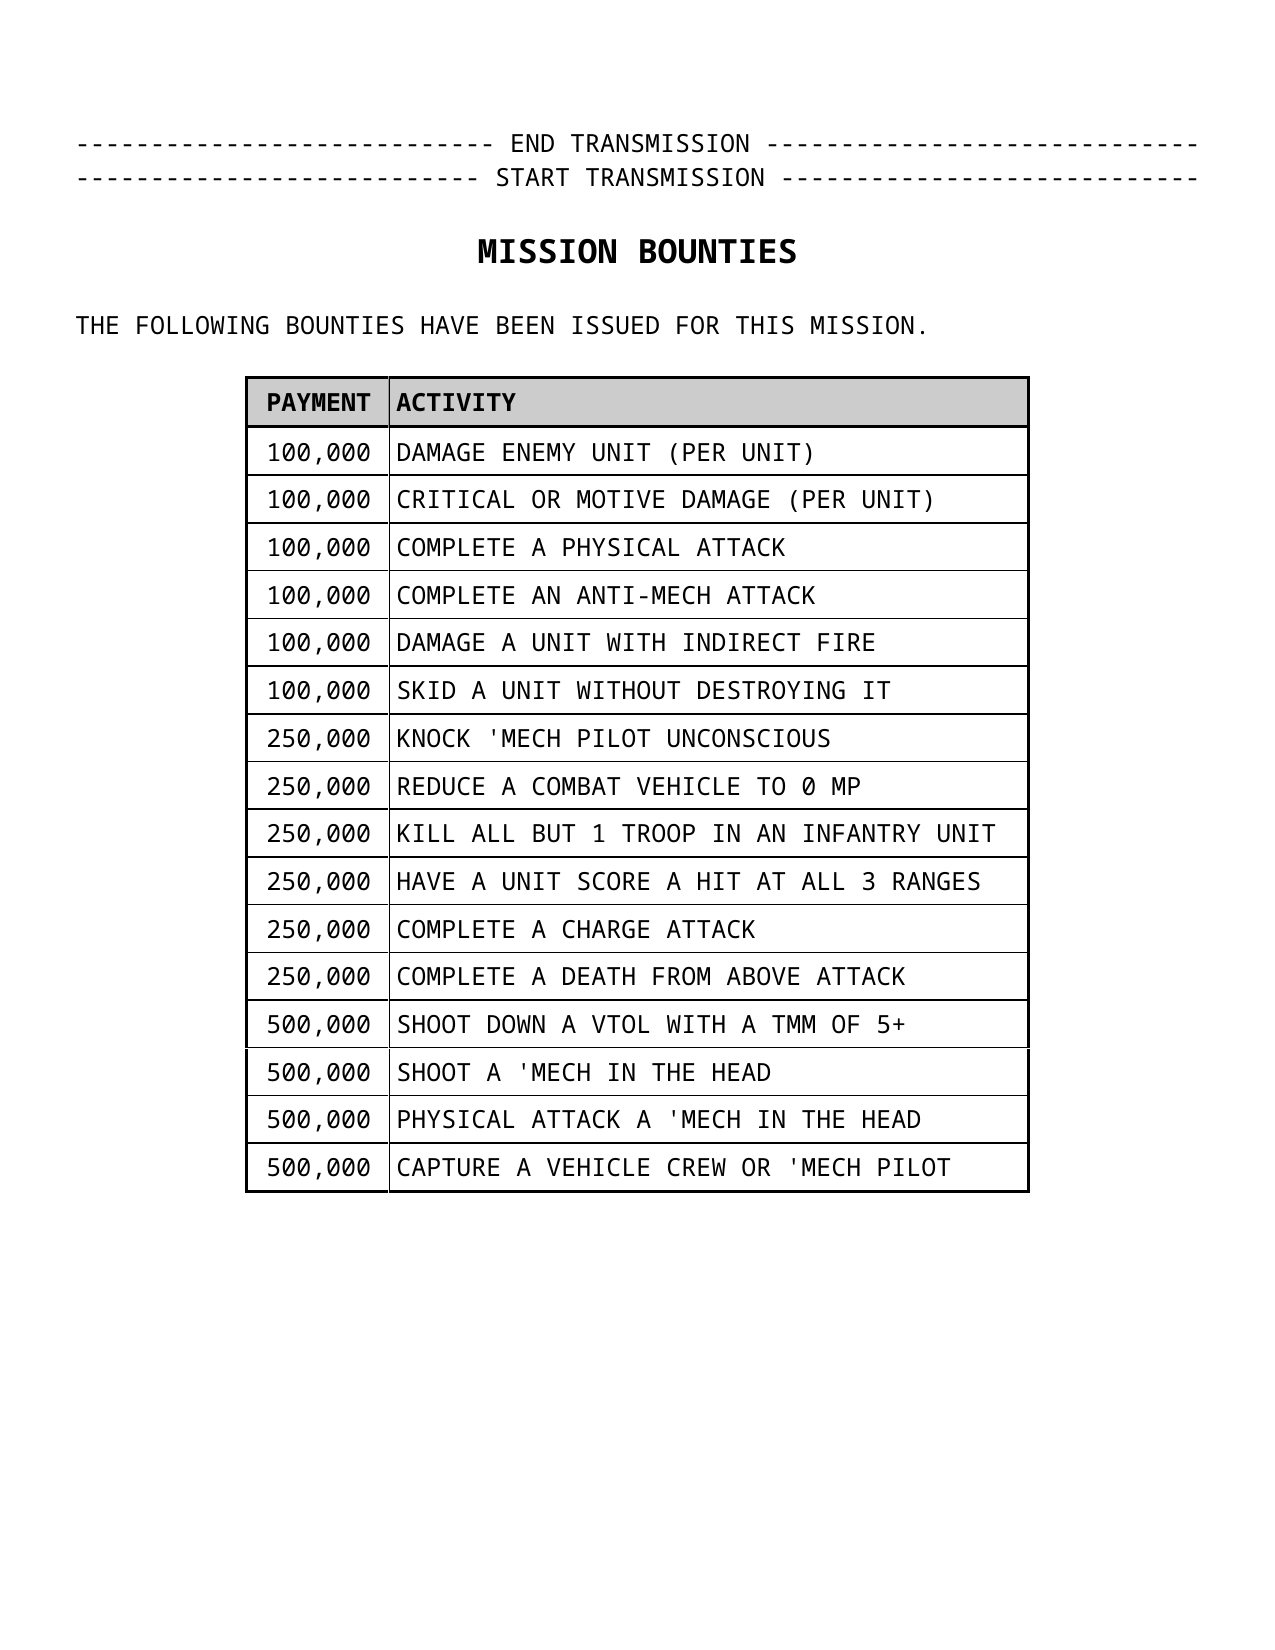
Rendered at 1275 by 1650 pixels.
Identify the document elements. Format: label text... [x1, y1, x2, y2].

table_cell 100,000 [248, 667, 388, 713]
table_cell 500,000 [248, 1001, 388, 1047]
table_cell 250,000 [248, 905, 388, 952]
table_cell COMPLETE A CHARGE ATTACK [390, 905, 1027, 952]
subtitle MISSION BOUNTIES [75, 228, 1200, 274]
table_cell PHYSICAL ATTACK A 'MECH IN THE HEAD [390, 1096, 1027, 1142]
table_cell 250,000 [248, 762, 388, 808]
text ---------------------------- END TRANSMISSION ----------------------------- [75, 126, 1200, 160]
table_cell CAPTURE A VEHICLE CREW OR 'MECH PILOT [390, 1144, 1027, 1190]
table_cell COMPLETE A DEATH FROM ABOVE ATTACK [390, 953, 1027, 999]
table_cell 500,000 [248, 1049, 388, 1095]
table_cell 100,000 [248, 619, 388, 665]
table_cell KNOCK 'MECH PILOT UNCONSCIOUS [390, 715, 1027, 761]
text THE FOLLOWING BOUNTIES HAVE BEEN ISSUED FOR THIS MISSION. [75, 308, 1200, 342]
table_cell HAVE A UNIT SCORE A HIT AT ALL 3 RANGES [390, 858, 1027, 904]
table_header PAYMENT [248, 379, 388, 425]
table_cell 500,000 [248, 1096, 388, 1142]
text --------------------------- START TRANSMISSION ---------------------------- [75, 160, 1200, 194]
table_cell SKID A UNIT WITHOUT DESTROYING IT [390, 667, 1027, 713]
table_cell REDUCE A COMBAT VEHICLE TO 0 MP [390, 762, 1027, 808]
table_header ACTIVITY [390, 379, 1027, 425]
table_cell 250,000 [248, 810, 388, 856]
table_cell SHOOT A 'MECH IN THE HEAD [390, 1049, 1027, 1095]
table_cell CRITICAL OR MOTIVE DAMAGE (PER UNIT) [390, 476, 1027, 522]
table_cell 250,000 [248, 858, 388, 904]
table_cell 100,000 [248, 428, 388, 474]
table_cell DAMAGE A UNIT WITH INDIRECT FIRE [390, 619, 1027, 665]
table_cell 500,000 [248, 1144, 388, 1190]
table_cell 250,000 [248, 953, 388, 999]
table_cell DAMAGE ENEMY UNIT (PER UNIT) [390, 428, 1027, 474]
table_cell KILL ALL BUT 1 TROOP IN AN INFANTRY UNIT [390, 810, 1027, 856]
table_cell SHOOT DOWN A VTOL WITH A TMM OF 5+ [390, 1001, 1027, 1047]
table_cell 100,000 [248, 524, 388, 570]
table_cell COMPLETE AN ANTI-MECH ATTACK [390, 571, 1027, 618]
table_cell 100,000 [248, 571, 388, 618]
table_cell 250,000 [248, 715, 388, 761]
table_cell 100,000 [248, 476, 388, 522]
table_cell COMPLETE A PHYSICAL ATTACK [390, 524, 1027, 570]
